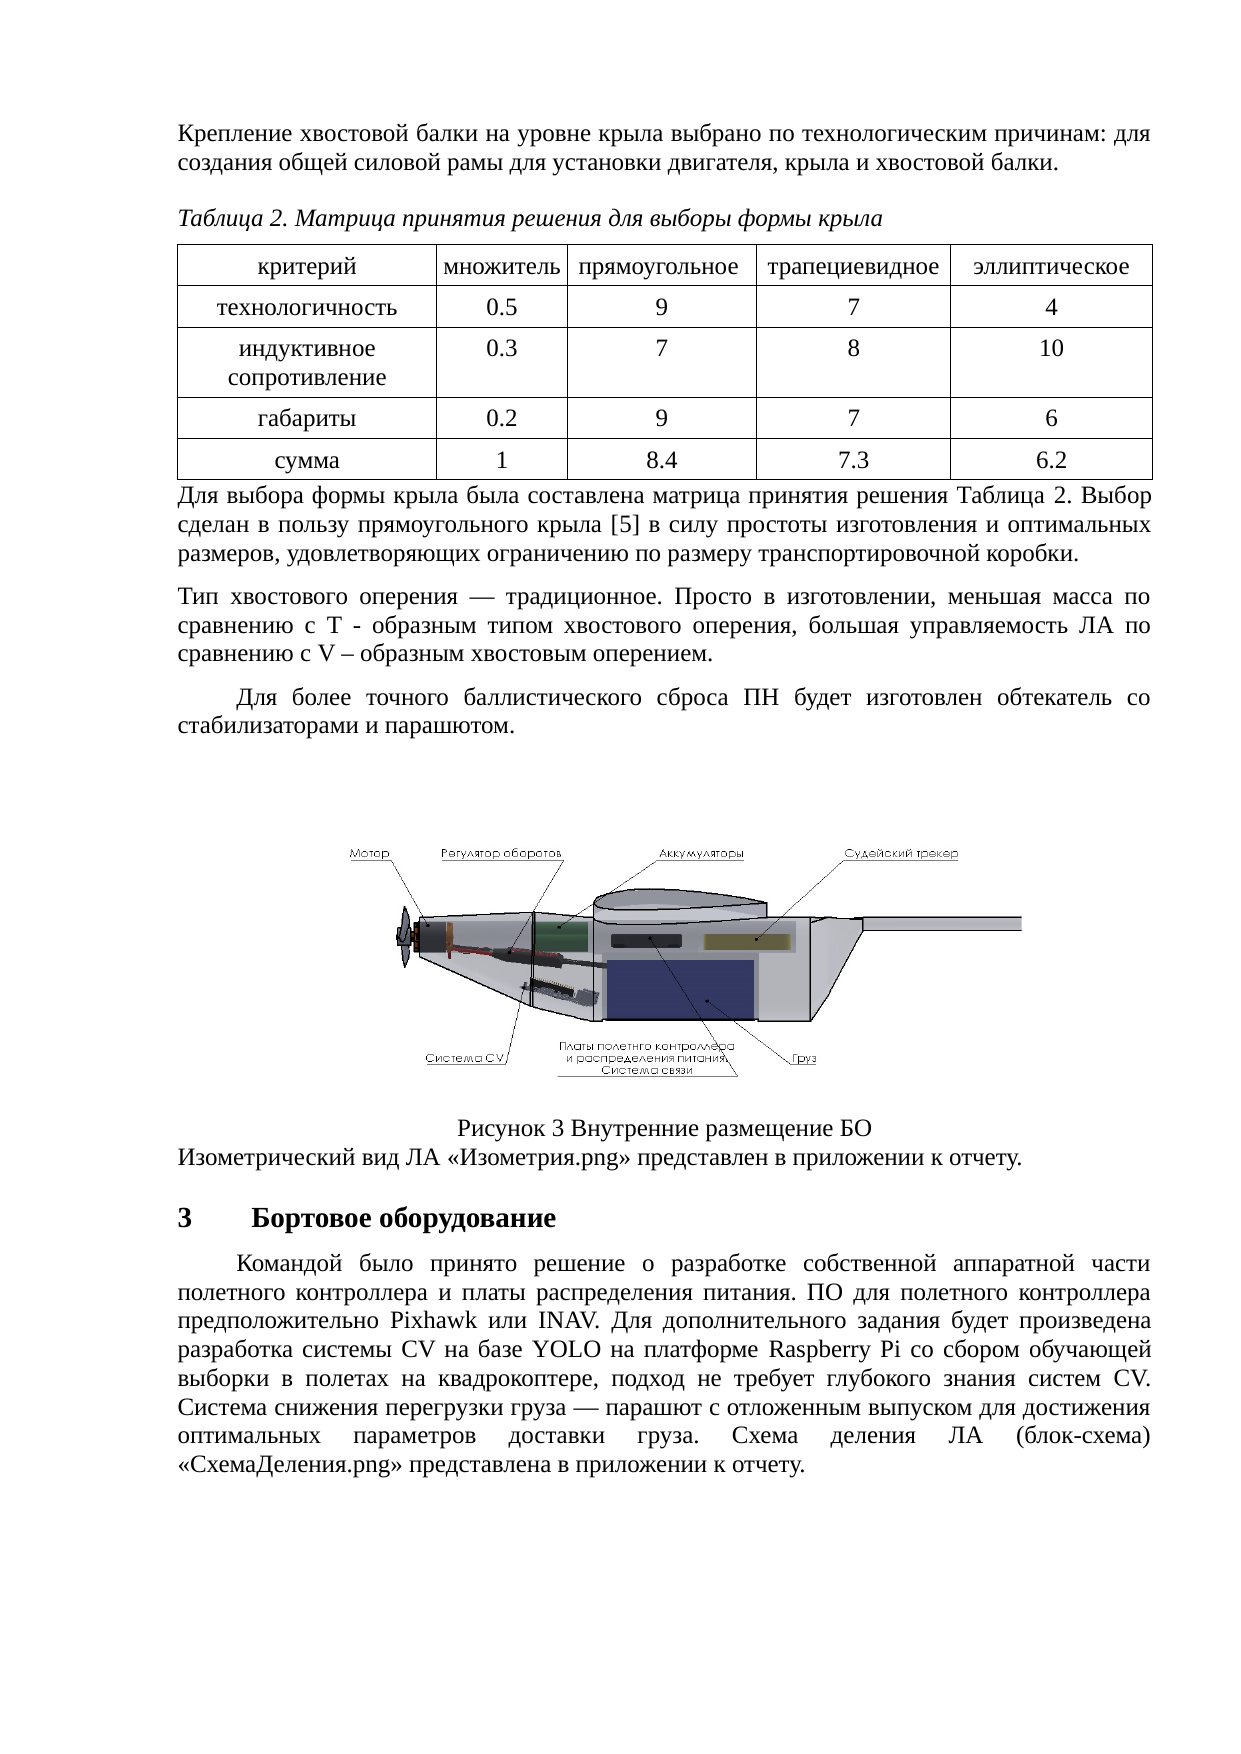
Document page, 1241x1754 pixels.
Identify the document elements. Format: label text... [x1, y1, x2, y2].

table_cell 9 [568, 286, 756, 327]
table_cell 0.3 [437, 328, 567, 397]
table_cell 6.2 [951, 439, 1152, 479]
text Для более точного баллистического сброса ПН будет изготовлен обтекатель со стабилизаторами и парашютом. [177, 682, 1152, 739]
text Тип хвостового оперения — традиционное. Просто в изготовлении, меньшая масса по сравнению с Т - образным типом хвостового оперения, большая управляемость ЛА по сравнению с V – образным хвостовым оперением. [177, 581, 1152, 667]
table_header трапециевидное [757, 245, 950, 285]
table_cell 7 [757, 286, 950, 327]
subtitle Бортовое оборудование [177, 1200, 1152, 1233]
table_header прямоугольное [568, 245, 756, 285]
table_cell 6 [951, 398, 1152, 438]
text Командой было принято решение о разработке собственной аппаратной части полетного контроллера и платы распределения питания. ПО для полетного контроллера предположительно Pixhawk или INAV. Для дополнительного задания будет произведена разработка системы CV на базе YOLO на платформе Raspberry Pi со сбором обучающей выборки в полетах на квадрокоптере, подход не требует глубокого знания систем CV. Система снижения перегрузки груза — парашют с отложенным выпуском для достижения оптимальных параметров доставки груза. Схема деления ЛА (блок-схема) «СхемаДеления.png» представлена в приложении к отчету. [177, 1248, 1152, 1478]
table_cell 7 [568, 328, 756, 397]
table_cell индуктивное сопротивление [178, 328, 436, 397]
text Таблица 2. Матрица принятия решения для выборы формы крыла [177, 203, 1152, 232]
table_cell 8 [757, 328, 950, 397]
table_cell габариты [178, 398, 436, 438]
text Изометрический вид ЛА «Изометрия.png» представлен в приложении к отчету. [177, 754, 1152, 1170]
table_cell 4 [951, 286, 1152, 327]
table_cell 1 [437, 439, 567, 479]
table_cell 10 [951, 328, 1152, 397]
table_cell 0.5 [437, 286, 567, 327]
table_cell 7 [757, 398, 950, 438]
table_cell 8.4 [568, 439, 756, 479]
table_cell технологичность [178, 286, 436, 327]
text Рисунок 3 Внутренние размещение БО [276, 766, 1053, 1142]
picture [307, 766, 1022, 1113]
text Крепление хвостовой балки на уровне крыла выбрано по технологическим причинам: для создания общей силовой рамы для установки двигателя, крыла и хвостовой балки. [177, 118, 1152, 176]
table_cell 0.2 [437, 398, 567, 438]
table_header критерий [178, 245, 436, 285]
table_cell 7.3 [757, 439, 950, 479]
table_cell 9 [568, 398, 756, 438]
table_header эллиптическое [951, 245, 1152, 285]
table_header множитель [437, 245, 567, 285]
table_cell сумма [178, 439, 436, 479]
text Для выбора формы крыла была составлена матрица принятия решения Таблица 2. Выбор сделан в пользу прямоугольного крыла [5] в силу простоты изготовления и оптимальных размеров, удовлетворяющих ограничению по размеру транспортировочной коробки. [177, 480, 1152, 566]
